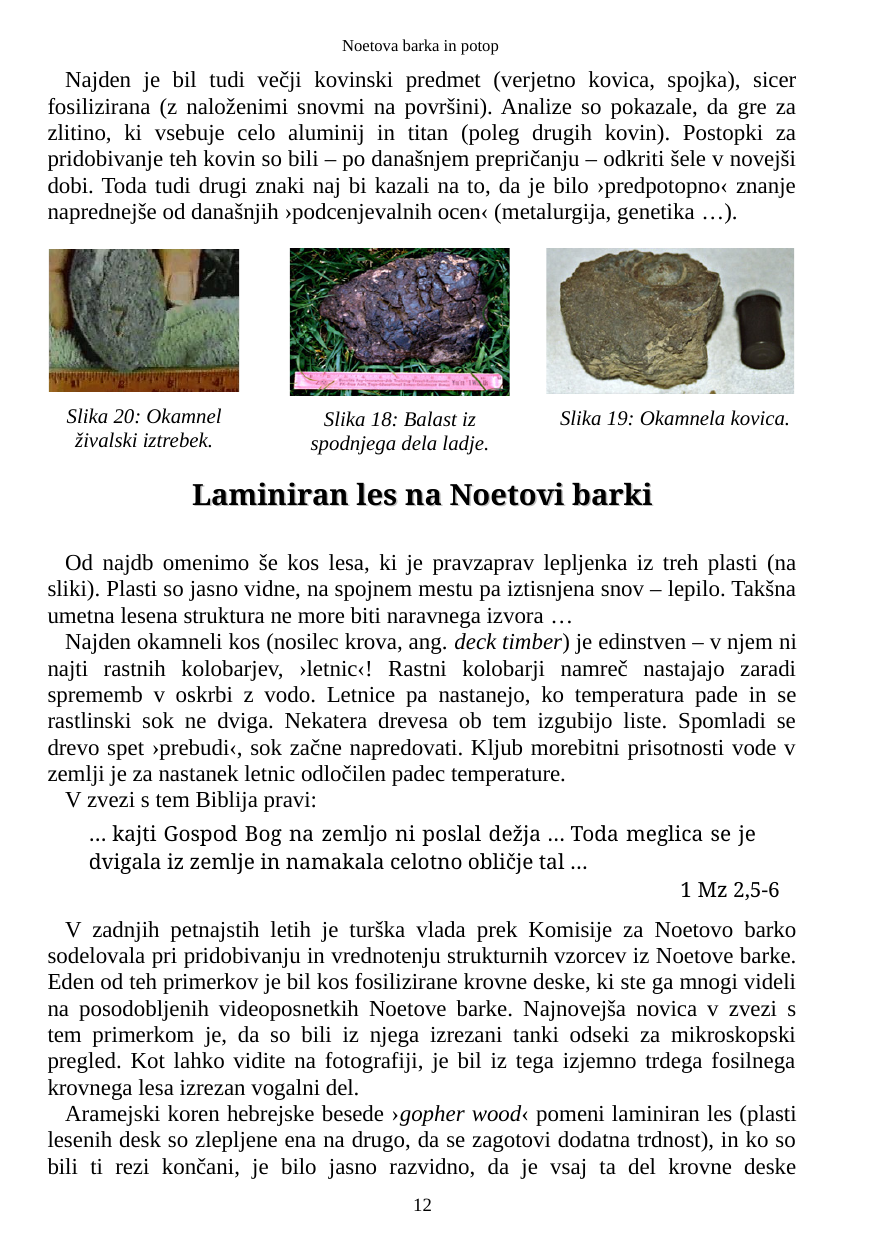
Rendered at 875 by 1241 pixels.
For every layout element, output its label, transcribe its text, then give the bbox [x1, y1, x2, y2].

picture [289, 248, 510, 396]
text Aramejski koren hebrejske besede ›gopher wood‹ pomeni laminiran les (plasti lesenih desk so zlepljene ena na drugo, da se zagotovi dodatna trdnost), in ko so bili ti rezi končani, je bilo jasno razvidno, da je vsaj ta del krovne deske [47, 1100, 797, 1179]
text Od najdb omenimo še kos lesa, ki je pravzaprav lepljenka iz treh plasti (na sliki). Plasti so jasno vidne, na spojnem mestu pa iztisnjena snov – lepilo. Takšna umetna lesena struktura ne more biti naravnega izvora … [47, 549, 797, 628]
text V zadnjih petnajstih letih je turška vlada prek Komisije za Noetovo barko sodelovala pri pridobivanju in vrednotenju strukturnih vzorcev iz Noetove barke. Eden od teh primerkov je bil kos fosilizirane krovne deske, ki ste ga mnogi videli na posodobljenih videoposnetkih Noetove barke. Najnovejša novica v zvezi s tem primerkom je, da so bili iz njega izrezani tanki odseki za mikroskopski pregled. Kot lahko vidite na fotografiji, je bil iz tega izjemno trdega fosilnega krovnega lesa izrezan vogalni del. [47, 916, 797, 1100]
picture [48, 249, 240, 392]
text … kajti Gospod Bog na zemljo ni poslal dežja … Toda meglica se je dvigala iz zemlje in namakala celotno obličje tal … 1 Mz 2,5-6 [89, 819, 756, 904]
text V zvezi s tem Biblija pravi: [47, 786, 797, 813]
text Slika 18: Balast iz spodnjega dela ladje. [279, 249, 521, 455]
text Slika 20: Okamnel živalski iztrebek. [49, 392, 239, 452]
text Najden je bil tudi večji kovinski predmet (verjetno kovica, spojka), sicer fosilizirana (z naloženimi snovmi na površini). Analize so pokazale, da gre za zlitino, ki vsebuje celo aluminij in titan (poleg drugih kovin). Postopki za pridobivanje teh kovin so bili – po današnjem prepričanju – odkriti šele v novejši dobi. Toda tudi drugi znaki naj bi kazali na to, da je bilo ›predpotopno‹ znanje naprednejše od današnjih ›podcenjevalnih ocen‹ (metalurgija, genetika …). [47, 66, 797, 224]
subtitle Laminiran les na Noetovi barki [47, 313, 797, 514]
picture [546, 248, 795, 394]
text Slika 19: Okamnela kovica. [553, 249, 796, 430]
text Najden okamneli kos (nosilec krova, ang. deck timber) je edinstven – v njem ni najti rastnih kolobarjev, ›letnic‹! Rastni kolobarji namreč nastajajo zaradi sprememb v oskrbi z vodo. Letnice pa nastanejo, ko temperatura pade in se rastlinski sok ne dviga. Nekatera drevesa ob tem izgubijo liste. Spomladi se drevo spet ›prebudi‹, sok začne napredovati. Kljub morebitni prisotnosti vode v zemlji je za nastanek letnic odločilen padec temperature. [47, 628, 797, 786]
